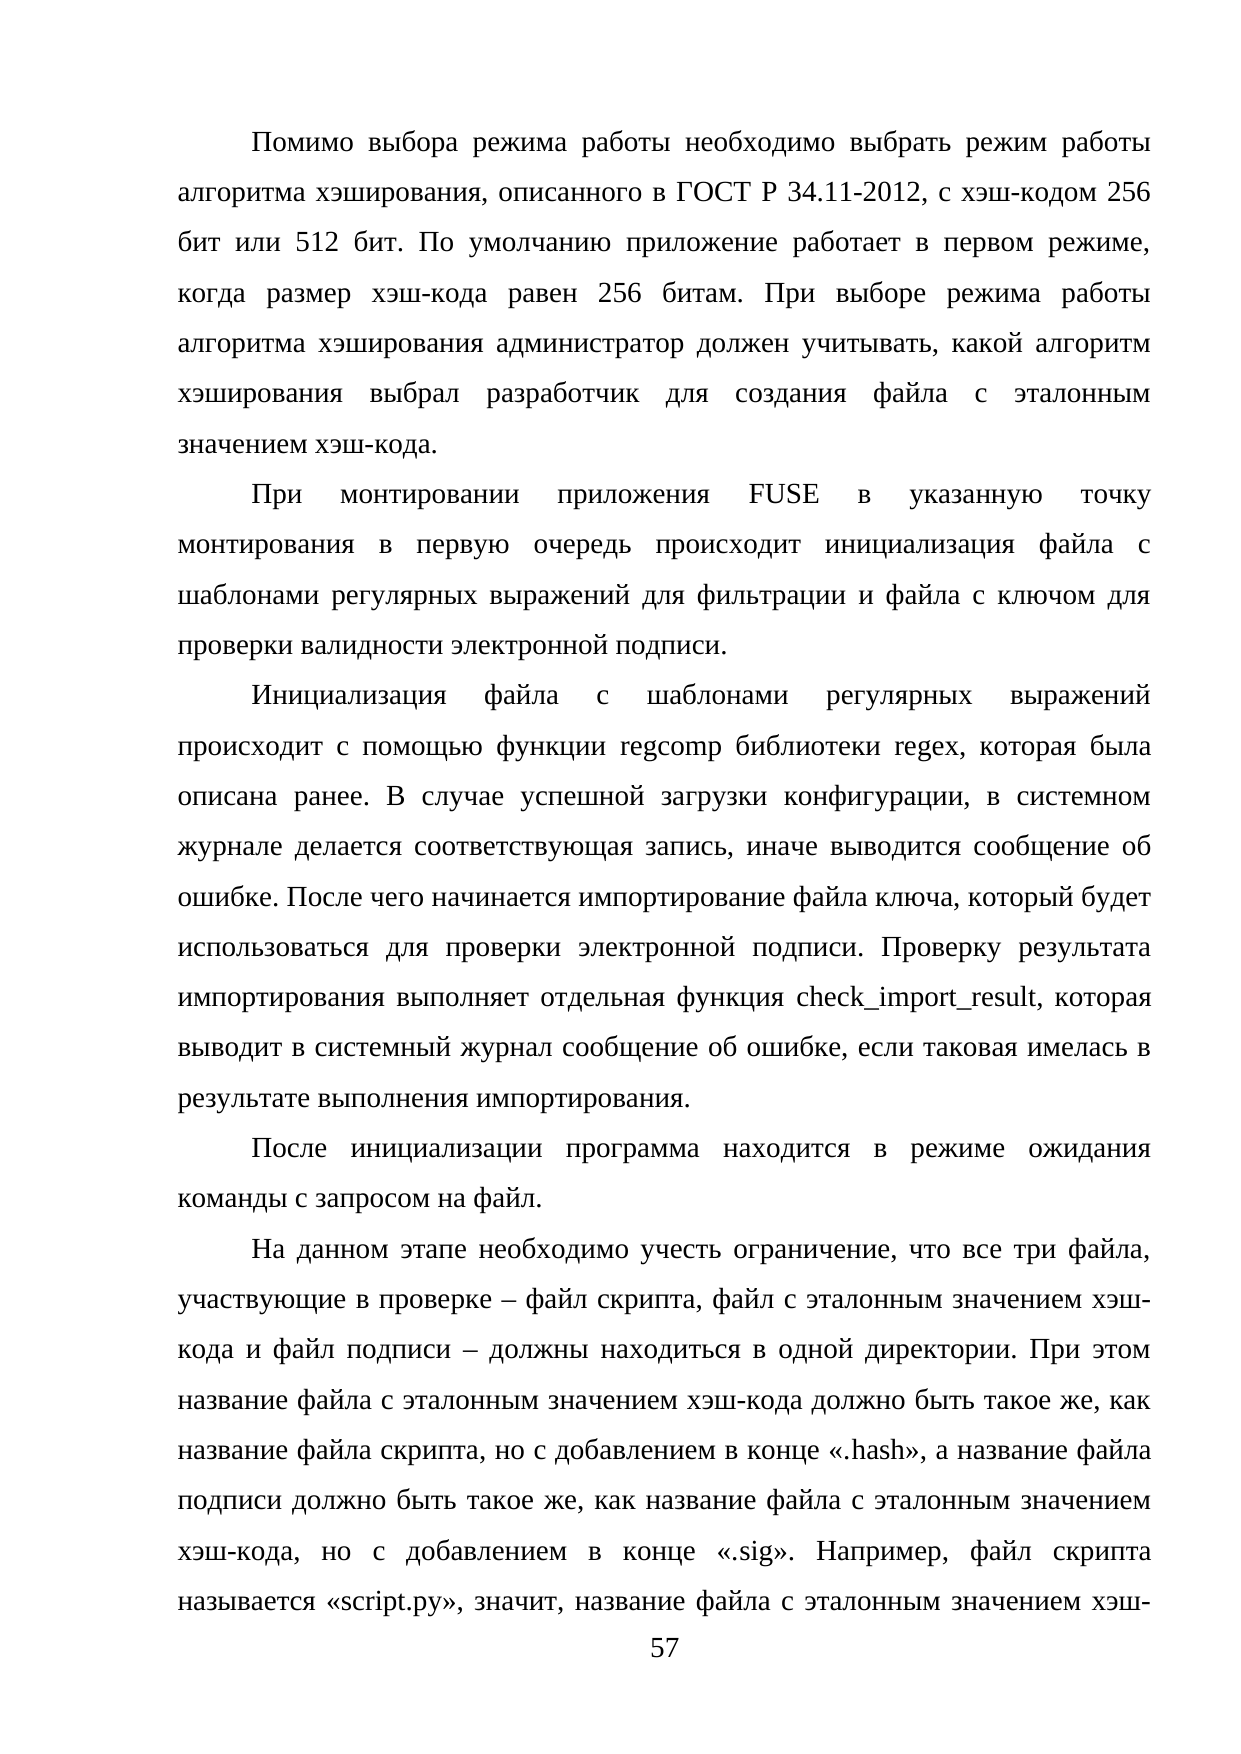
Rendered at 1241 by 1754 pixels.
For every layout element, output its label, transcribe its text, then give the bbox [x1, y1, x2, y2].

text Помимо выбора режима работы необходимо выбрать режим работы алгоритма хэширования, описанного в ГОСТ Р 34.11-2012, с хэш-кодом 256 бит или 512 бит. По умолчанию приложение работает в первом режиме, когда размер хэш-кода равен 256 битам. При выборе режима работы алгоритма хэширования администратор должен учитывать, какой алгоритм хэширования выбрал разработчик для создания файла с эталонным значением хэш-кода. [177, 124, 1152, 459]
text Инициализация файла с шаблонами регулярных выражений происходит с помощью функции regcomp библиотеки regex, которая была описана ранее. В случае успешной загрузки конфигурации, в системном журнале делается соответствующая запись, иначе выводится сообщение об ошибке. После чего начинается импортирование файла ключа, который будет использоваться для проверки электронной подписи. Проверку результата импортирования выполняет отдельная функция check_import_result, которая выводит в системный журнал сообщение об ошибке, если таковая имелась в результате выполнения импортирования. [177, 677, 1152, 1113]
text На данном этапе необходимо учесть ограничение, что все три файла, участвующие в проверке – файл скрипта, файл с эталонным значением хэш-кода и файл подписи – должны находиться в одной директории. При этом название файла с эталонным значением хэш-кода должно быть такое же, как название файла скрипта, но с добавлением в конце «.hash», а название файла подписи должно быть такое же, как название файла с эталонным значением хэш-кода, но с добавлением в конце «.sig». Например, файл скрипта называется «script.py», значит, название файла с эталонным значением хэш- [177, 1231, 1152, 1617]
text После инициализации программа находится в режиме ожидания команды с запросом на файл. [177, 1130, 1152, 1214]
text При монтировании приложения FUSE в указанную точку монтирования в первую очередь происходит инициализация файла с шаблонами регулярных выражений для фильтрации и файла с ключом для проверки валидности электронной подписи. [177, 476, 1152, 661]
